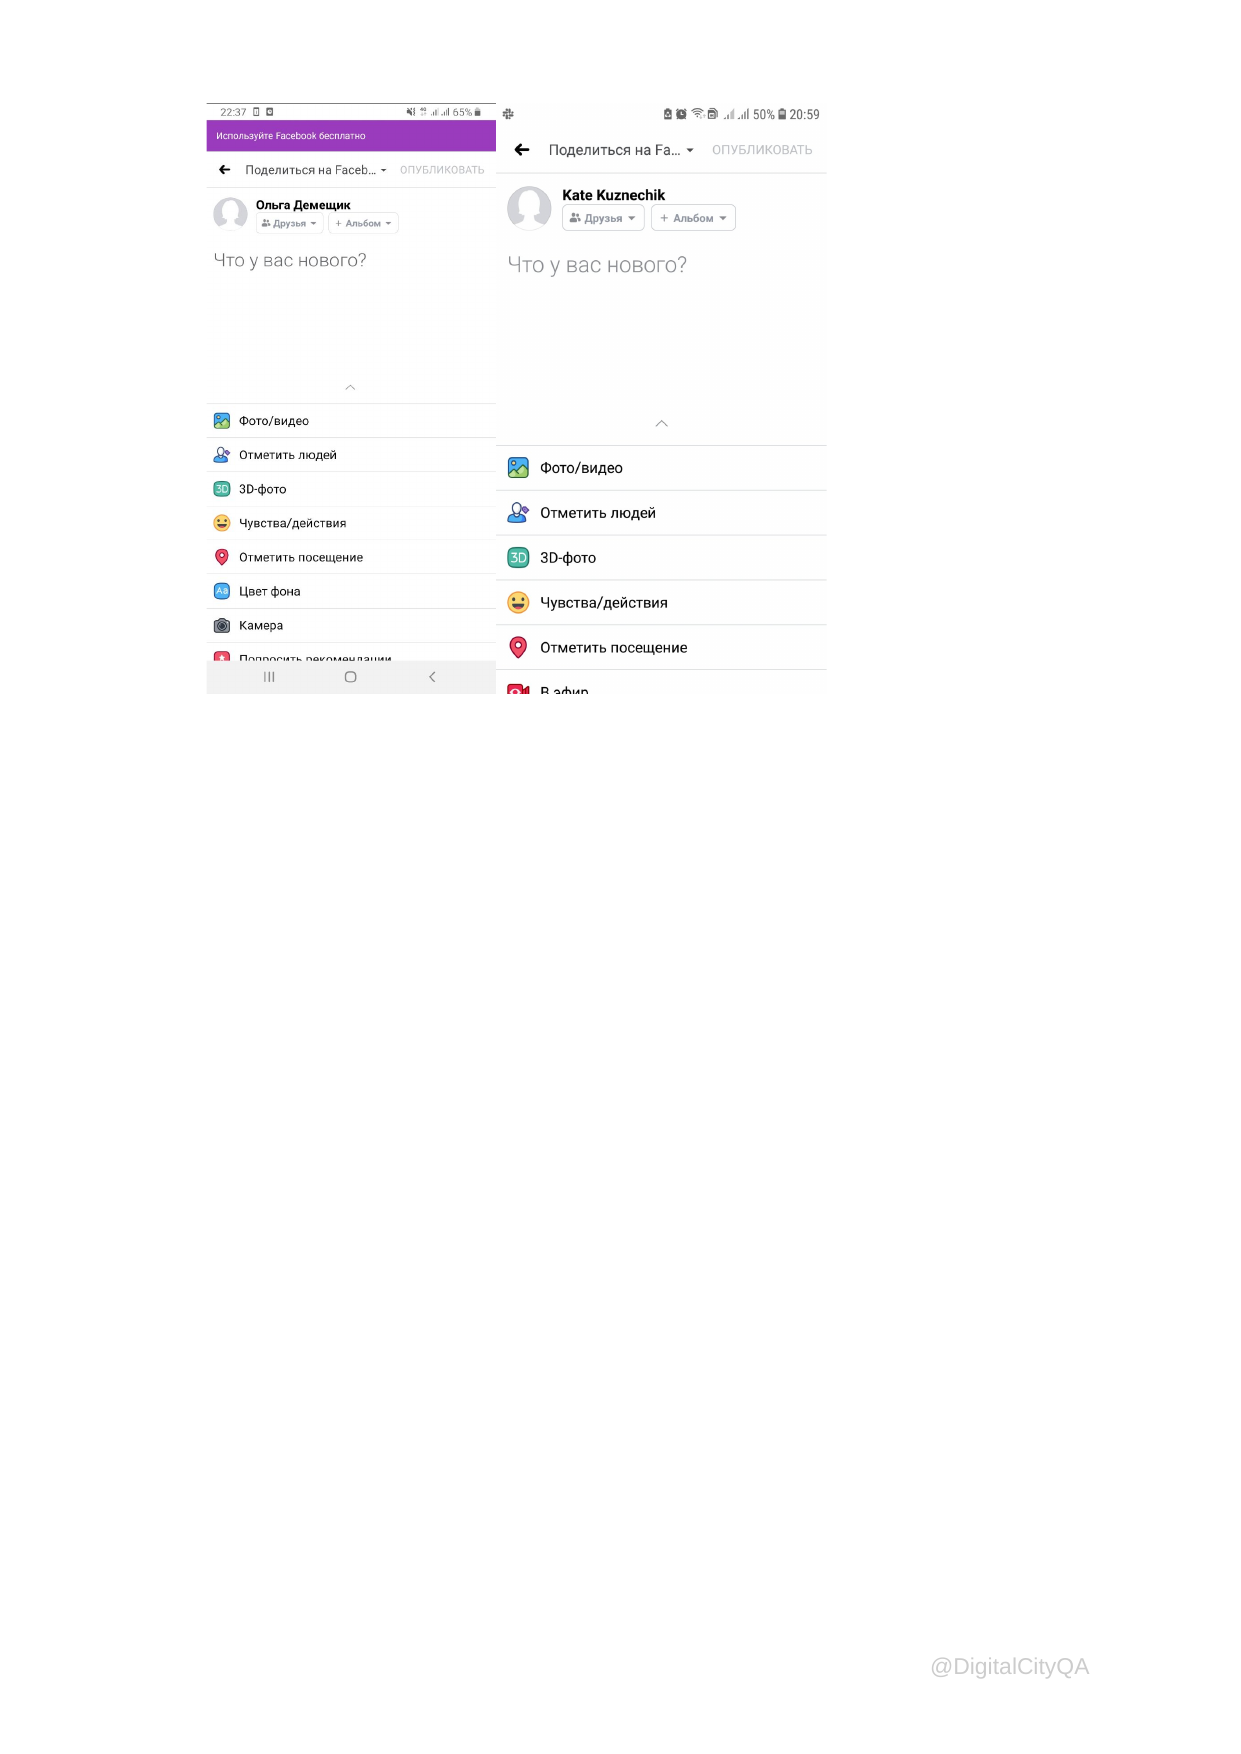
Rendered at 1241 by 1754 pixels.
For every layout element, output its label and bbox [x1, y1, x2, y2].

picture [206, 103, 827, 694]
